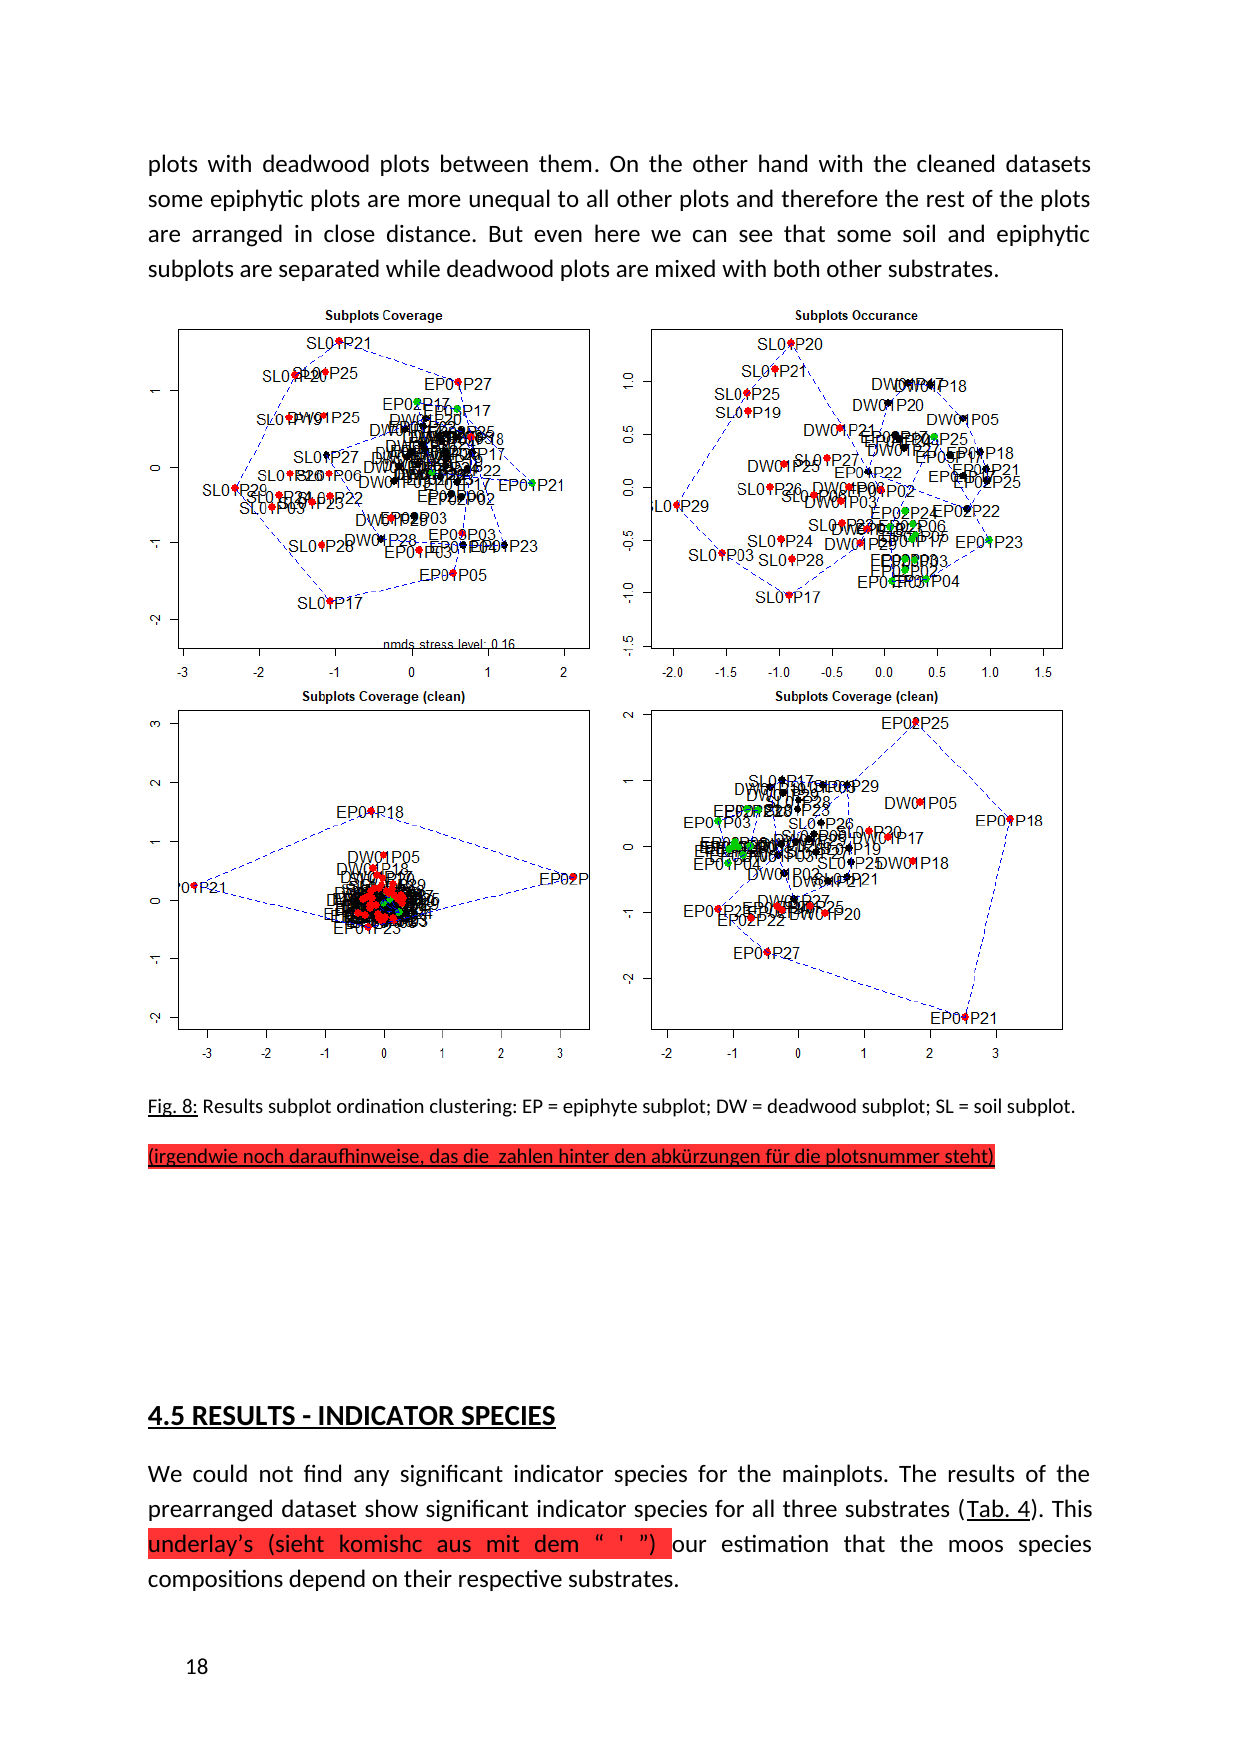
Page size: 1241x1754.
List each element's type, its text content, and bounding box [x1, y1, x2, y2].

text We could not find any significant indicator species for the mainplots. The results of the prearranged dataset show significant indicator species for all three substrates (Tab. 4). This underlay’s (sieht komishc aus mit dem “ ' ”) our estimation that the moos species compositions depend on their respective substrates. [148, 1458, 1092, 1594]
text Fig. 8: Results subplot ordination clustering: EP = epiphyte subplot; DW = deadwood subplot; SL = soil subplot. [148, 1094, 1092, 1119]
text (irgendwie noch daraufhinweise, das die zahlen hinter den abkürzungen für die plotsnummer steht) [148, 1144, 1092, 1169]
text plots with deadwood plots between them. On the other hand with the cleaned datasets some epiphytic plots are more unequal to all other plots and therefore the rest of the plots are arranged in close distance. But even here we can see that some soil and epiphytic subplots are separated while deadwood plots are mixed with both other substrates. [148, 148, 1092, 283]
picture [147, 298, 1093, 1060]
text 4.5 Results - indicator species [148, 1397, 1092, 1432]
